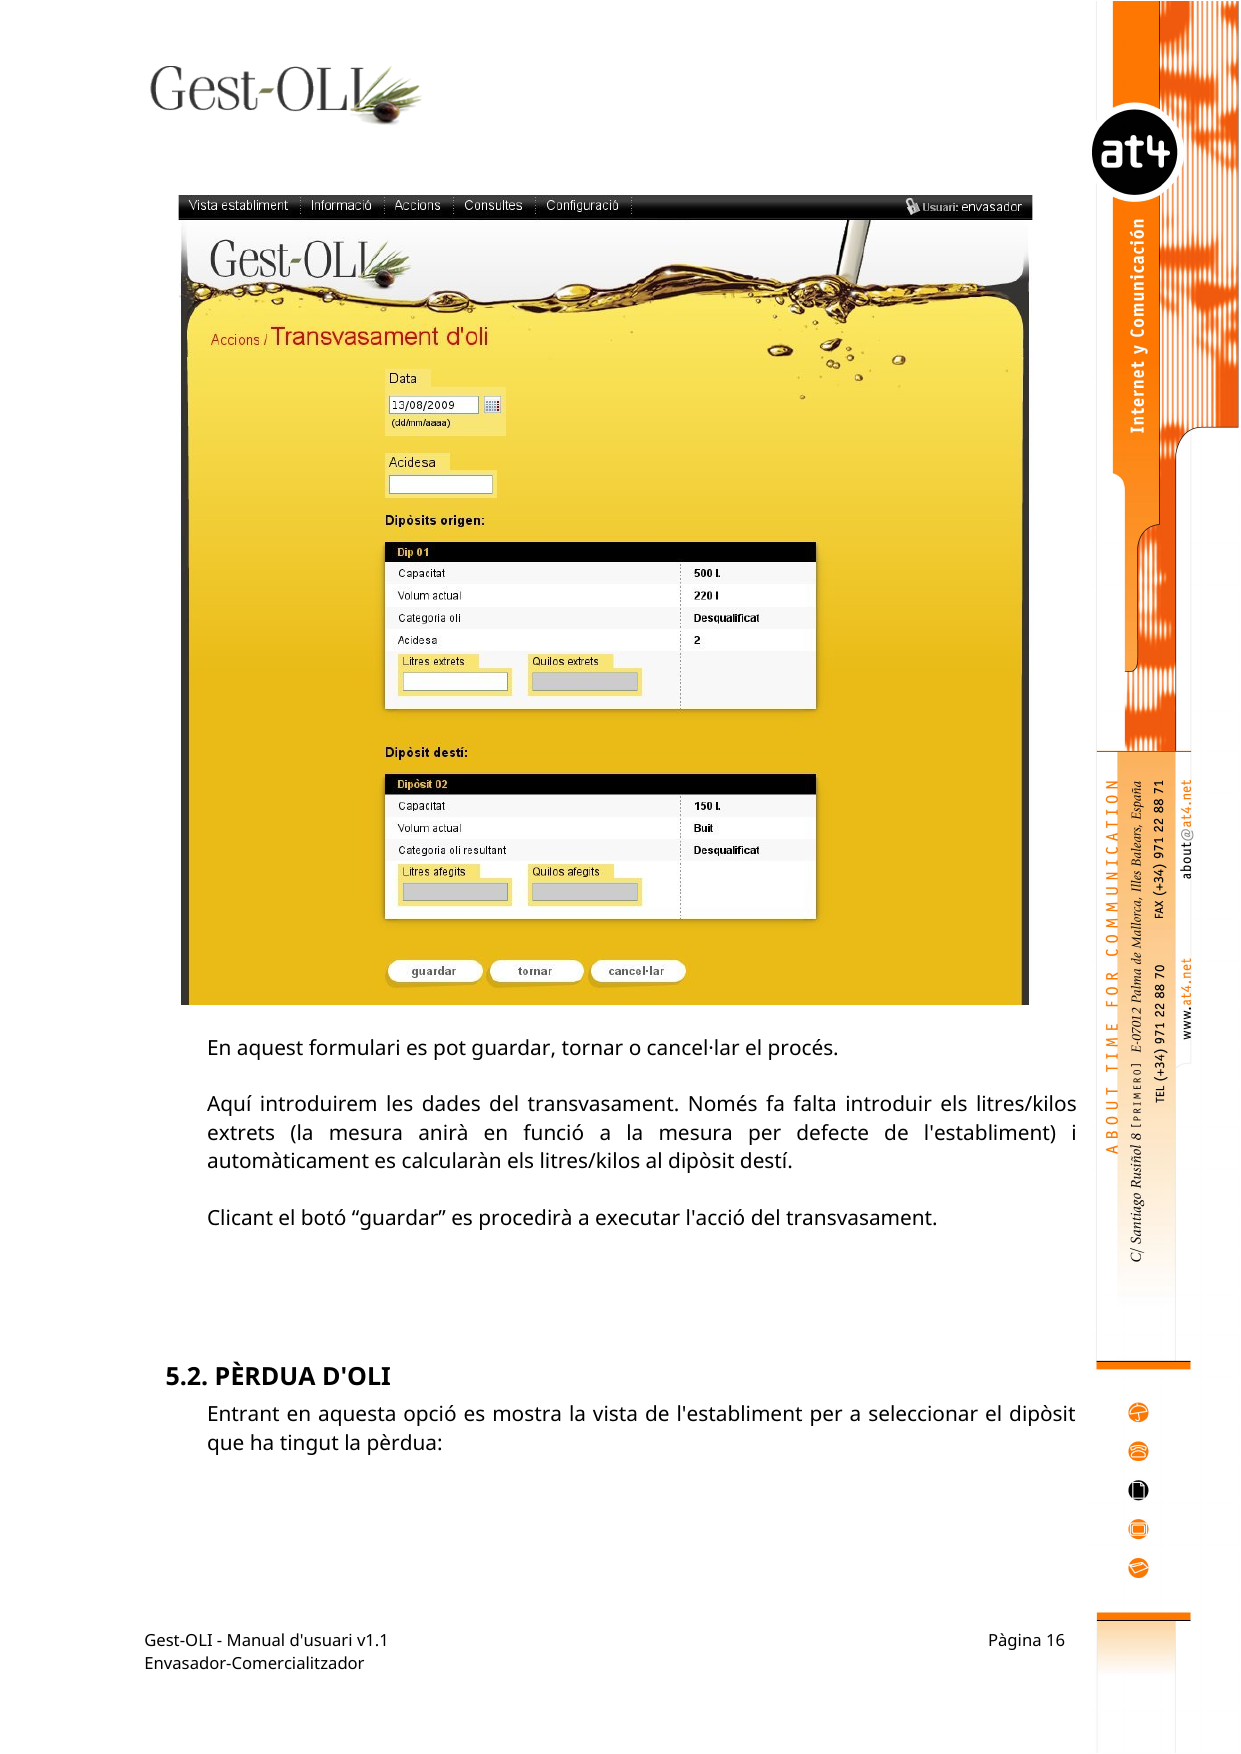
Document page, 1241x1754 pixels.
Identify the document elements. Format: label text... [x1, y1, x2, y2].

picture [178, 195, 1033, 1005]
picture [1085, 1, 1239, 1753]
text Clicant el botó “guardar” es procedirà a executar l'acció del transvasament. [207, 1203, 1078, 1232]
subtitle 5.2. PÈRDUA D'OLI [133, 1359, 1078, 1393]
text En aquest formulari es pot guardar, tornar o cancel·lar el procés. [207, 1033, 1078, 1061]
text Aquí introduirem les dades del transvasament. Només fa falta introduir els litres/kilos extrets (la mesura anirà en funció a la mesura per defecte de l'establiment) i automàticament es calcularàn els litres/kilos al dipòsit destí. [207, 1089, 1078, 1175]
picture [149, 66, 423, 126]
text Entrant en aquesta opció es mostra la vista de l'establiment per a seleccionar el dipòsit que ha tingut la pèrdua: [207, 1399, 1078, 1456]
